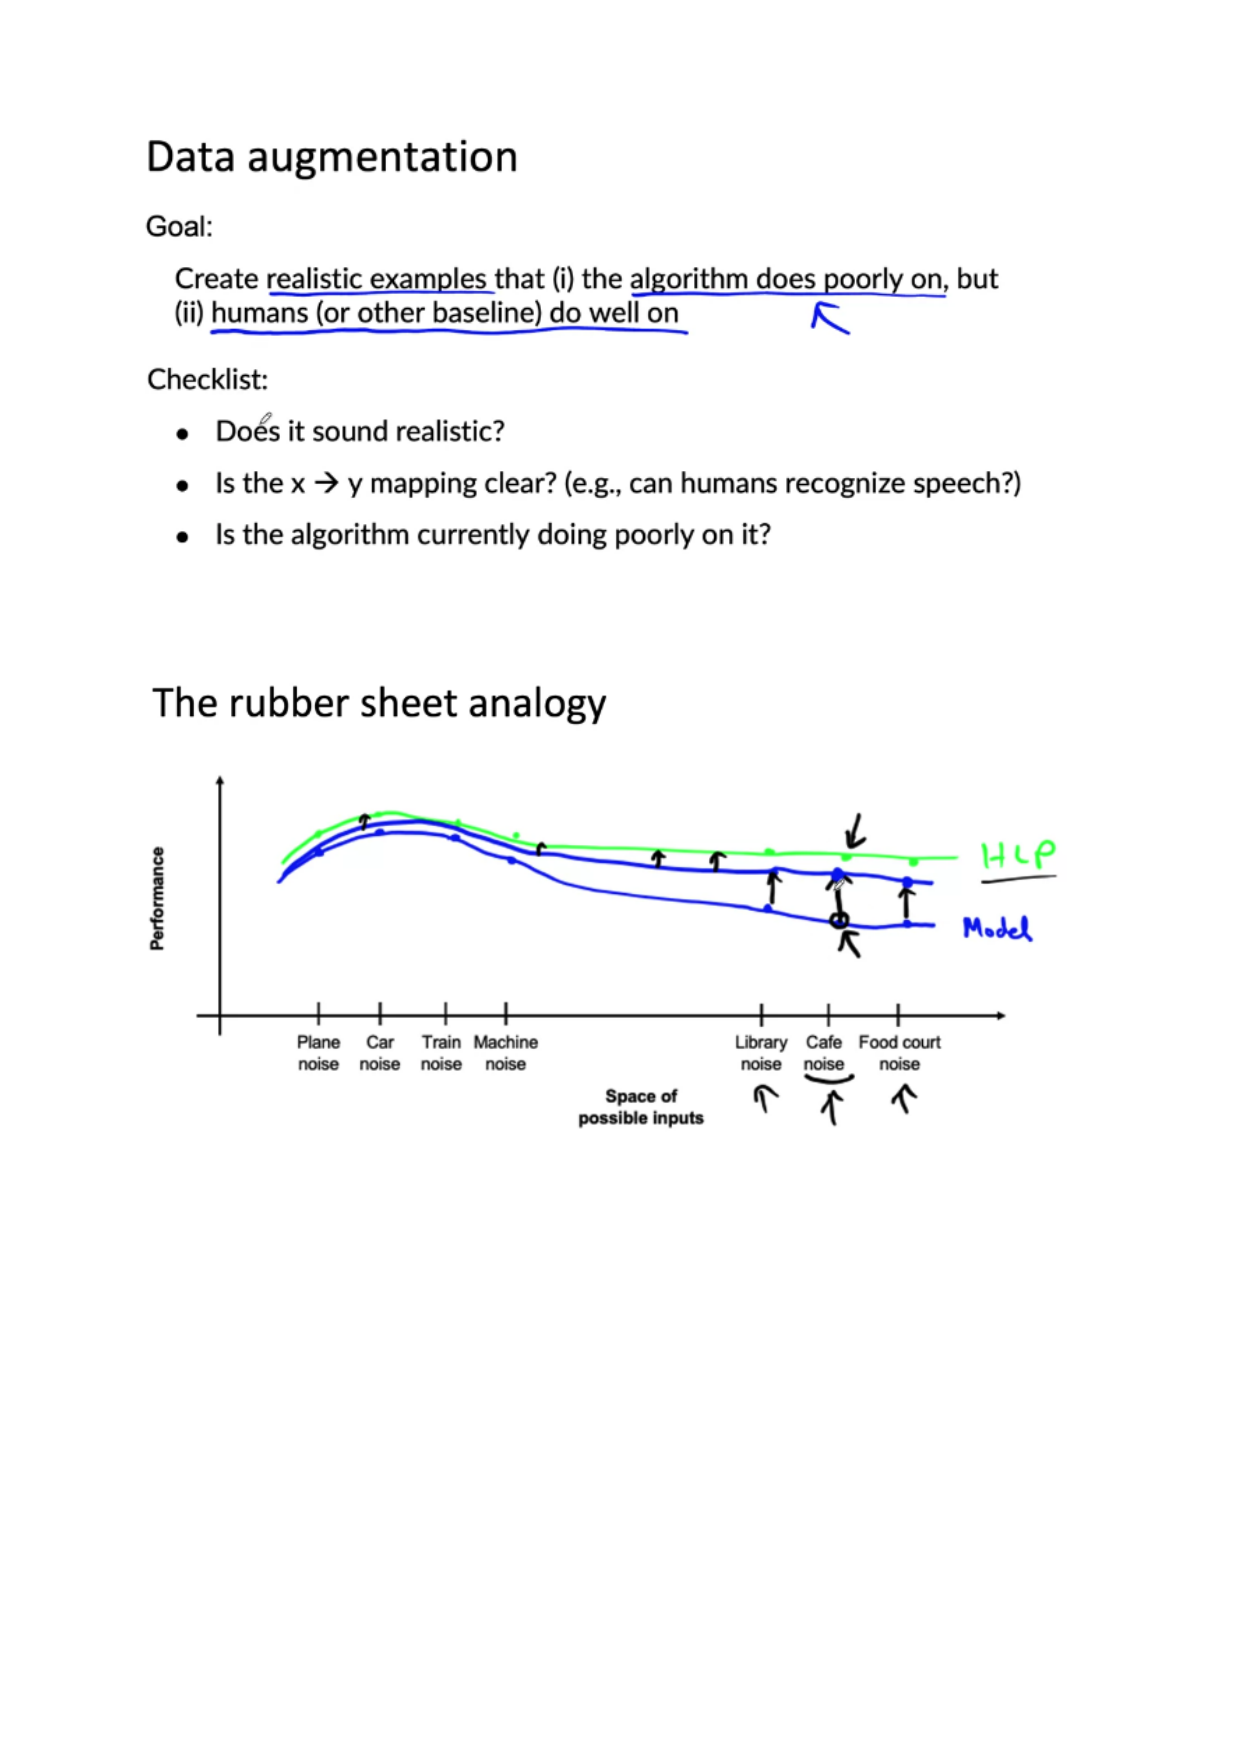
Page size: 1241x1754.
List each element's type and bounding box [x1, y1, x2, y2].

picture [118, 670, 1123, 1143]
picture [118, 118, 1123, 572]
